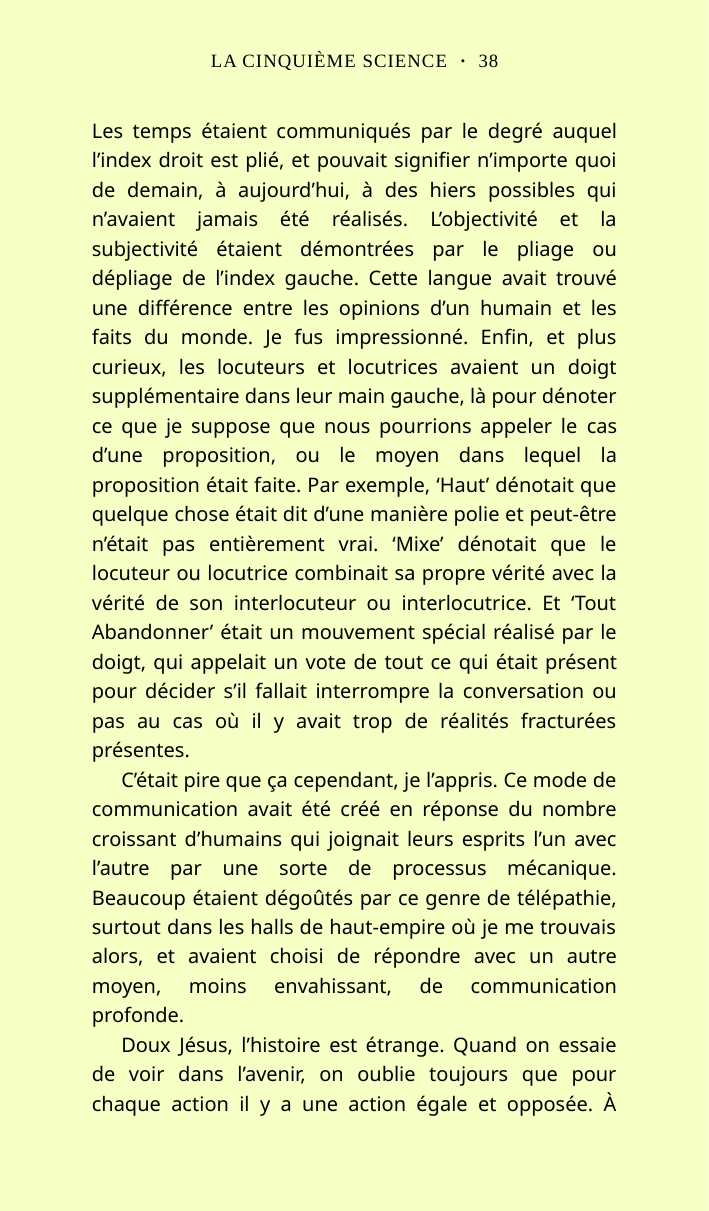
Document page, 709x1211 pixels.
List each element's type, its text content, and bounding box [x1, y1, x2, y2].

text Les temps étaient communiqués par le degré auquel l’index droit est plié, et pouvait signifier n’importe quoi de demain, à aujourd’hui, à des hiers possibles qui n’avaient jamais été réalisés. L’objectivité et la subjectivité étaient démontrées par le pliage ou dépliage de l’index gauche. Cette langue avait trouvé une différence entre les opinions d’un humain et les faits du monde. Je fus impressionné. Enfin, et plus curieux, les locuteurs et locutrices avaient un doigt supplémentaire dans leur main gauche, là pour dénoter ce que je suppose que nous pourrions appeler le cas d’une proposition, ou le moyen dans lequel la proposition était faite. Par exemple, ‘Haut’ dénotait que quelque chose était dit d’une manière polie et peut-être n’était pas entièrement vrai. ‘Mixe’ dénotait que le locuteur ou locutrice combinait sa propre vérité avec la vérité de son interlocuteur ou interlocutrice. Et ‘Tout Abandonner’ était un mouvement spécial réalisé par le doigt, qui appelait un vote de tout ce qui était présent pour décider s’il fallait interrompre la conversation ou pas au cas où il y avait trop de réalités fracturées présentes. [92, 115, 617, 763]
text Doux Jésus, l’histoire est étrange. Quand on essaie de voir dans l’avenir, on oublie toujours que pour chaque action il y a une action égale et opposée. À [92, 1029, 617, 1117]
text C’était pire que ça cependant, je l’appris. Ce mode de communication avait été créé en réponse du nombre croissant d’humains qui joignait leurs esprits l’un avec l’autre par une sorte de processus mécanique. Beaucoup étaient dégoûtés par ce genre de télépathie, surtout dans les halls de haut-empire où je me trouvais alors, et avaient choisi de répondre avec un autre moyen, moins envahissant, de communication profonde. [92, 763, 617, 1029]
